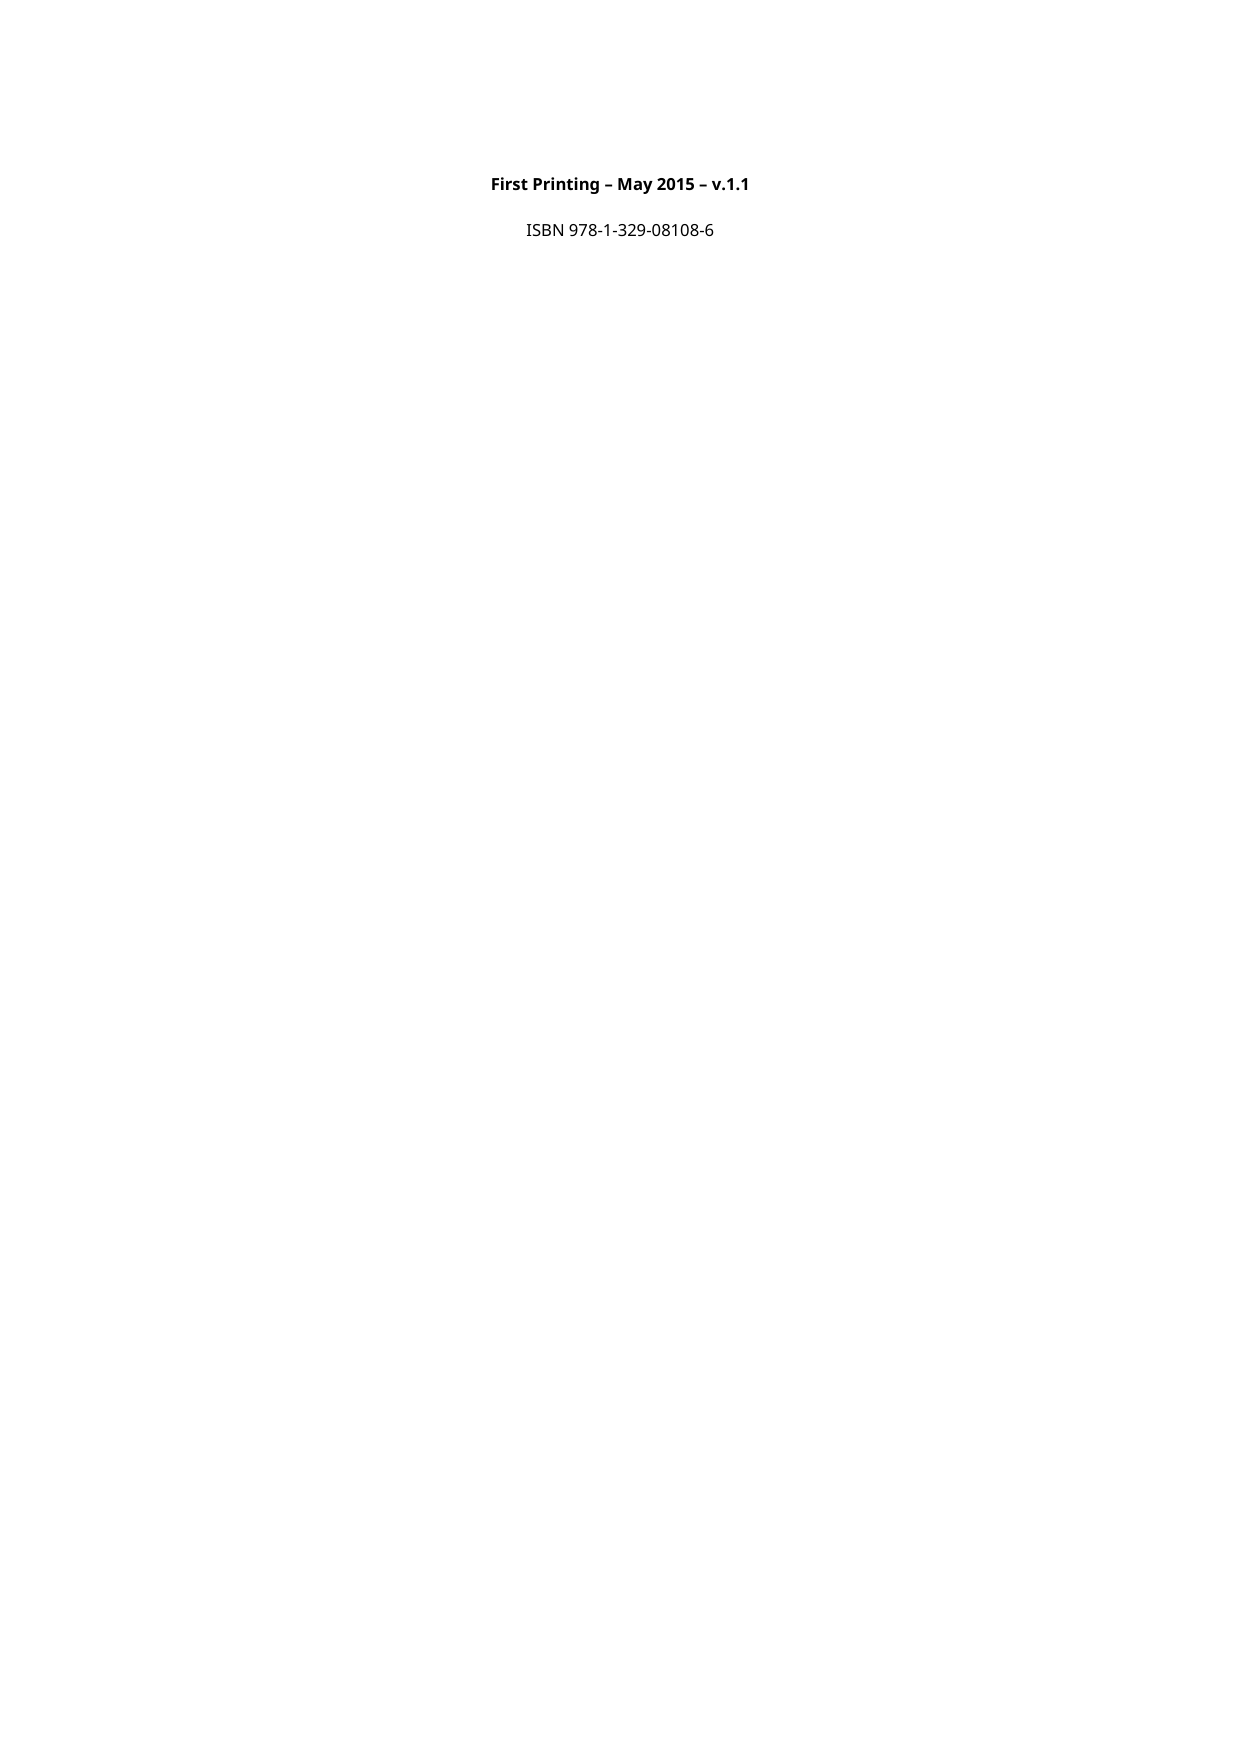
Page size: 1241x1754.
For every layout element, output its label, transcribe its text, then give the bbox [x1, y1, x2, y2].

text ISBN 978-1-329-08108-6 [150, 218, 1091, 241]
text First Printing – May 2015 – v.1.1 [150, 150, 1091, 218]
